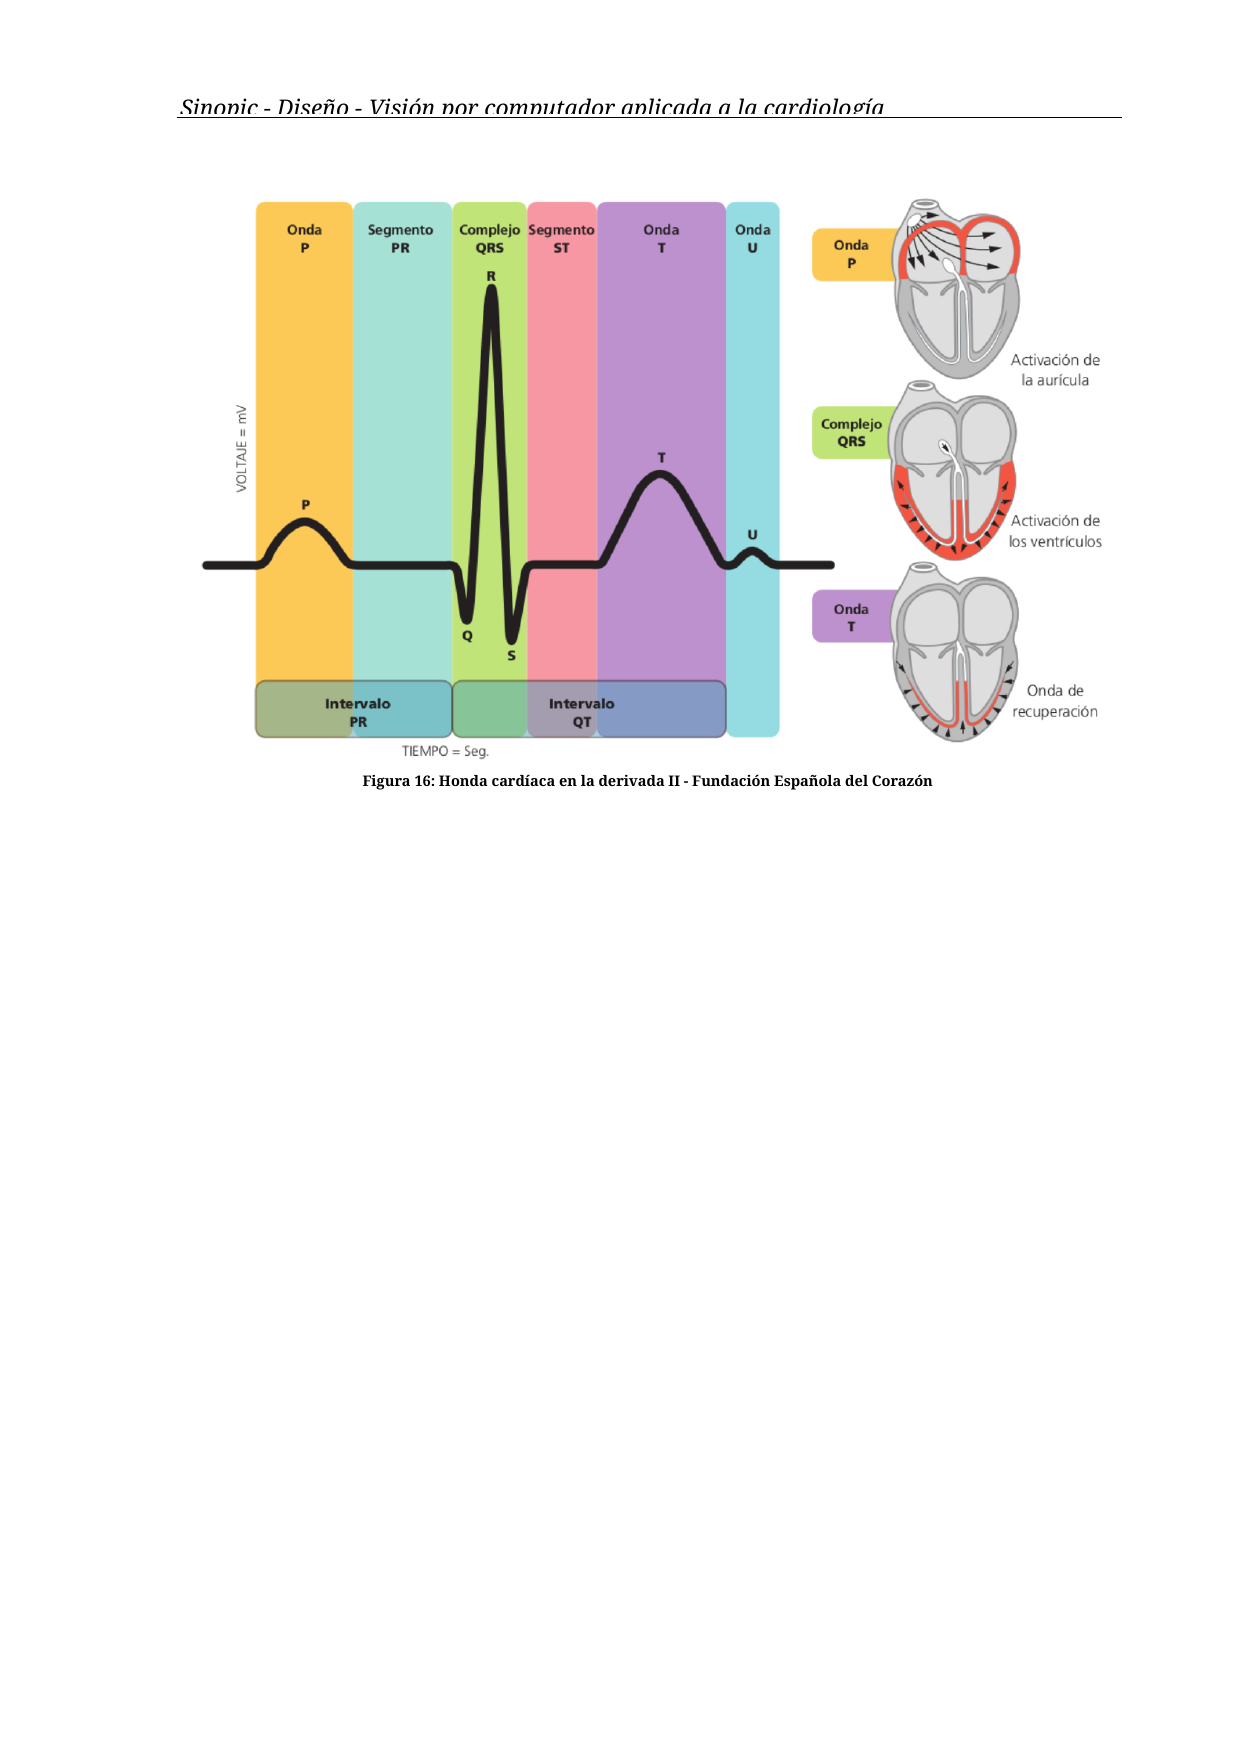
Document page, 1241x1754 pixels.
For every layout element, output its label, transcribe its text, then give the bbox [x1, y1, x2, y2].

picture [177, 189, 1123, 767]
text Figura 16: Honda cardíaca en la derivada II - Fundación Española del Corazón [177, 767, 1122, 791]
